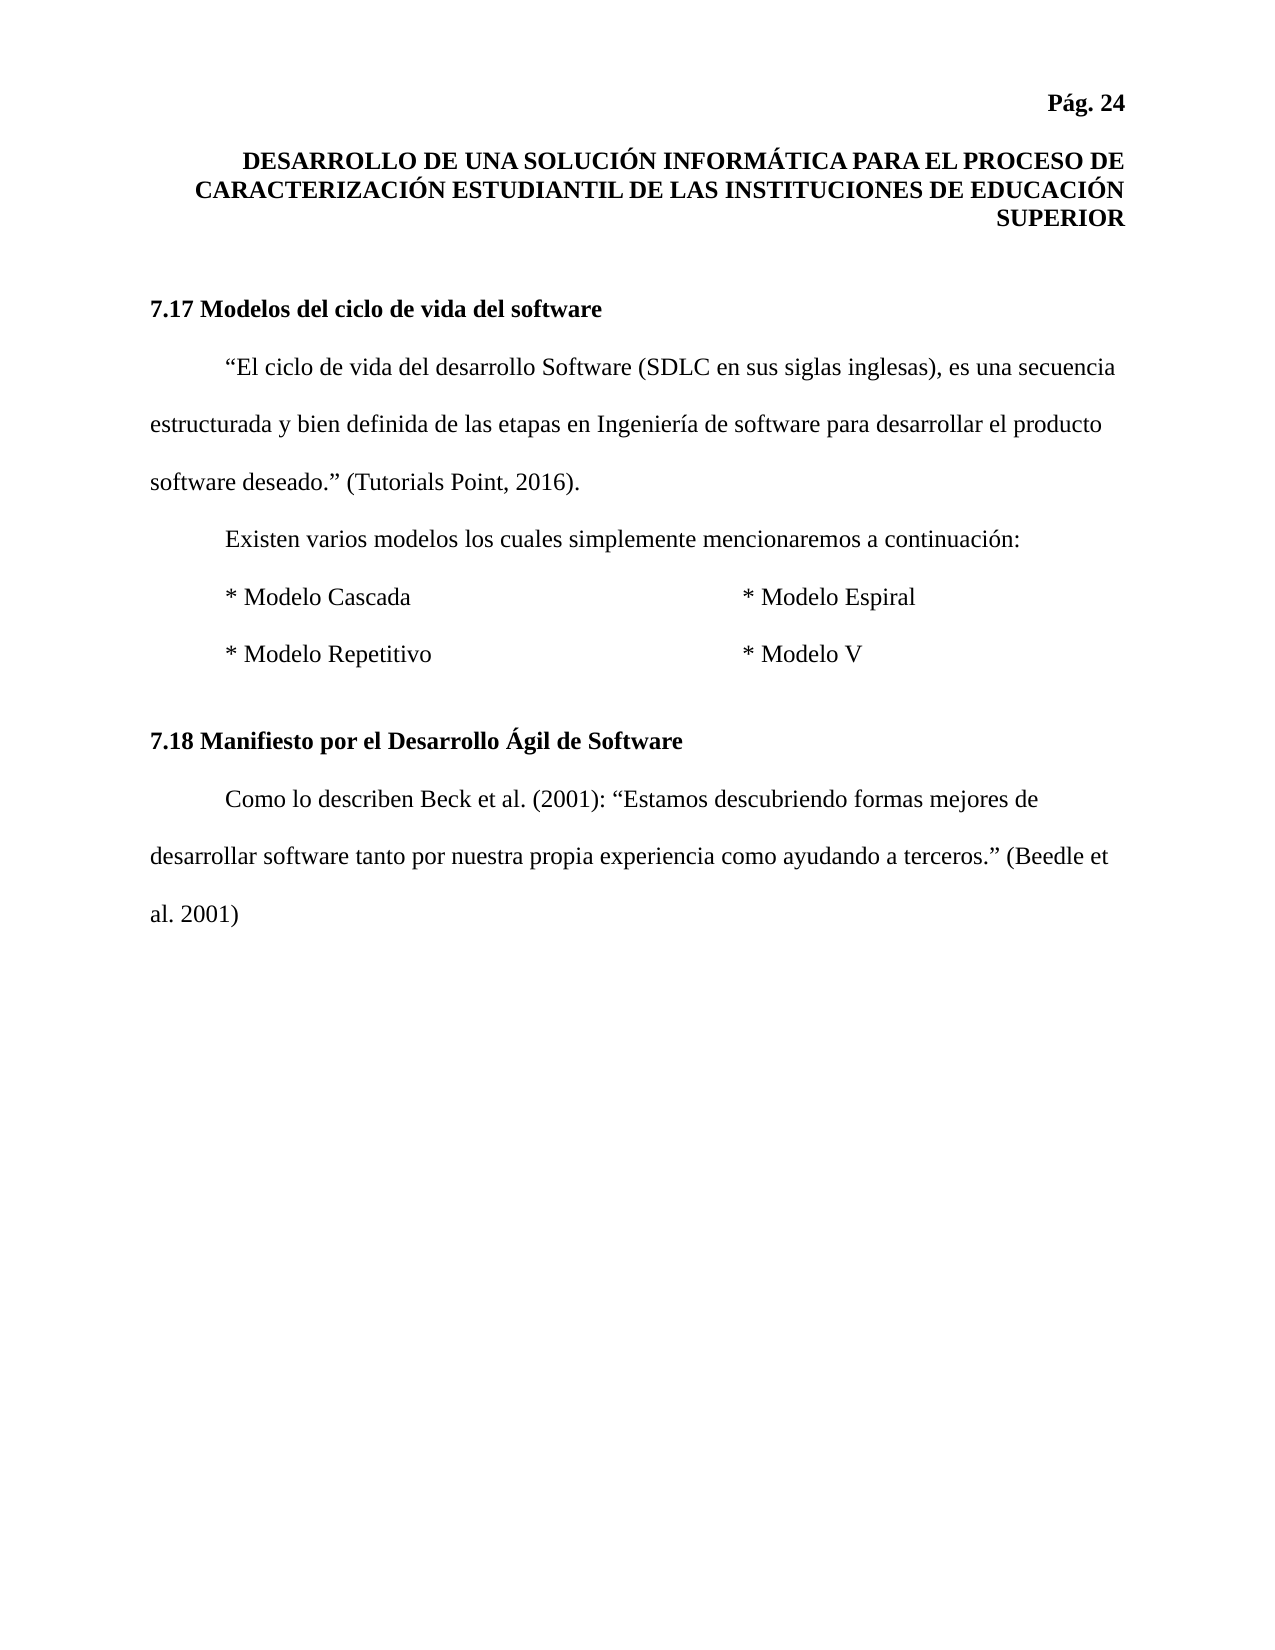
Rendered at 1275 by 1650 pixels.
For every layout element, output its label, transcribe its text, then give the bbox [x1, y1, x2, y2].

subtitle 7.17 Modelos del ciclo de vida del software [150, 294, 1125, 323]
list * Modelo Cascada * Modelo Espiral [187, 582, 1125, 611]
list * Modelo Repetitivo * Modelo V [187, 639, 1125, 668]
text “El ciclo de vida del desarrollo Software (SDLC en sus siglas inglesas), es una secuencia estructurada y bien definida de las etapas en Ingeniería de software para desarrollar el producto software deseado.” (Tutorials Point, 2016). [150, 352, 1125, 496]
text Como lo describen Beck et al. (2001): “Estamos descubriendo formas mejores de desarrollar software tanto por nuestra propia experiencia como ayudando a terceros.” (Beedle et al. 2001) [150, 784, 1125, 928]
subtitle 7.18 Manifiesto por el Desarrollo Ágil de Software [150, 726, 1125, 755]
text Existen varios modelos los cuales simplemente mencionaremos a continuación: [150, 524, 1125, 553]
